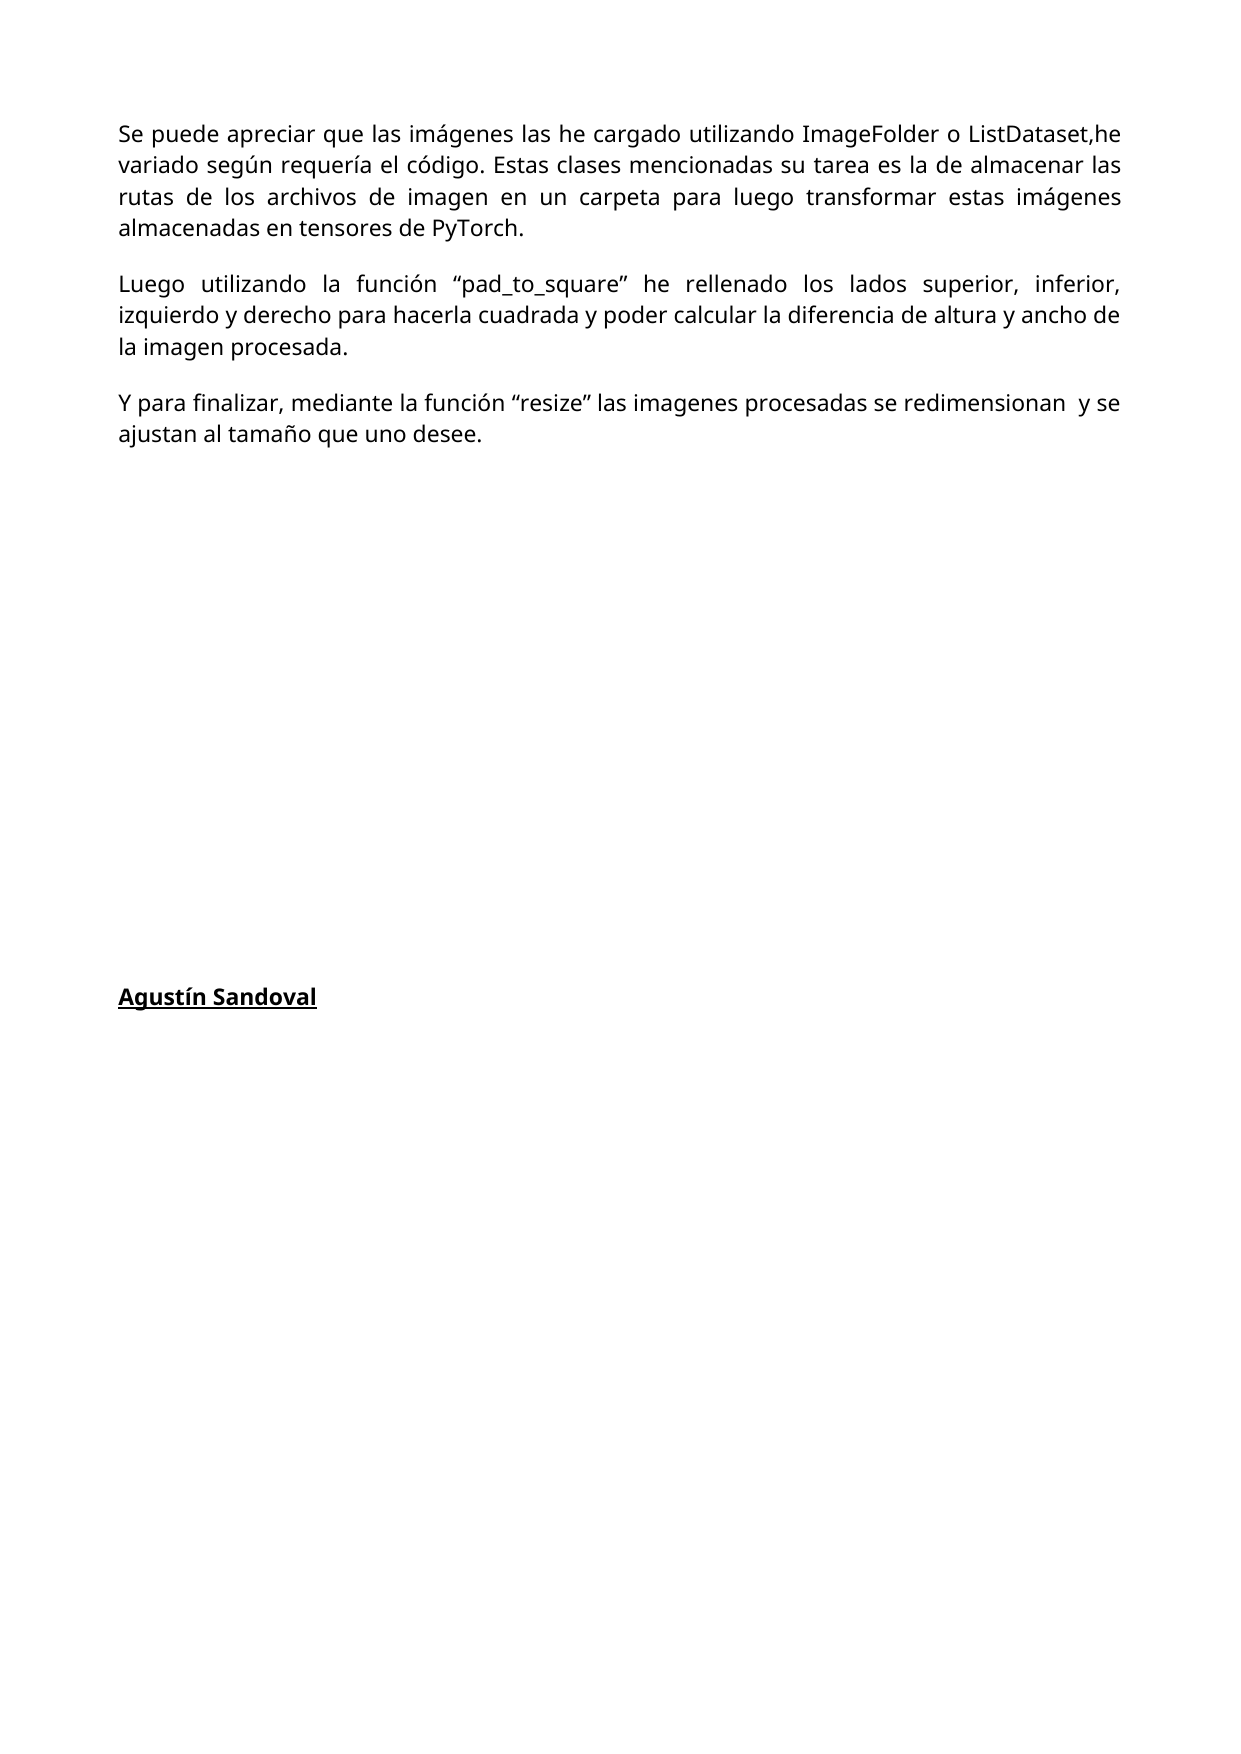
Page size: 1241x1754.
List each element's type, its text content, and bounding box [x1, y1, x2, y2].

text Luego utilizando la función “pad_to_square” he rellenado los lados superior, inferior, izquierdo y derecho para hacerla cuadrada y poder calcular la diferencia de altura y ancho de la imagen procesada. [118, 268, 1122, 362]
text Y para finalizar, mediante la función “resize” las imagenes procesadas se redimensionan y se ajustan al tamaño que uno desee. [118, 387, 1122, 449]
text Agustín Sandoval [118, 981, 1122, 1012]
text Se puede apreciar que las imágenes las he cargado utilizando ImageFolder o ListDataset,he variado según requería el código. Estas clases mencionadas su tarea es la de almacenar las rutas de los archivos de imagen en un carpeta para luego transformar estas imágenes almacenadas en tensores de PyTorch. [118, 118, 1122, 243]
